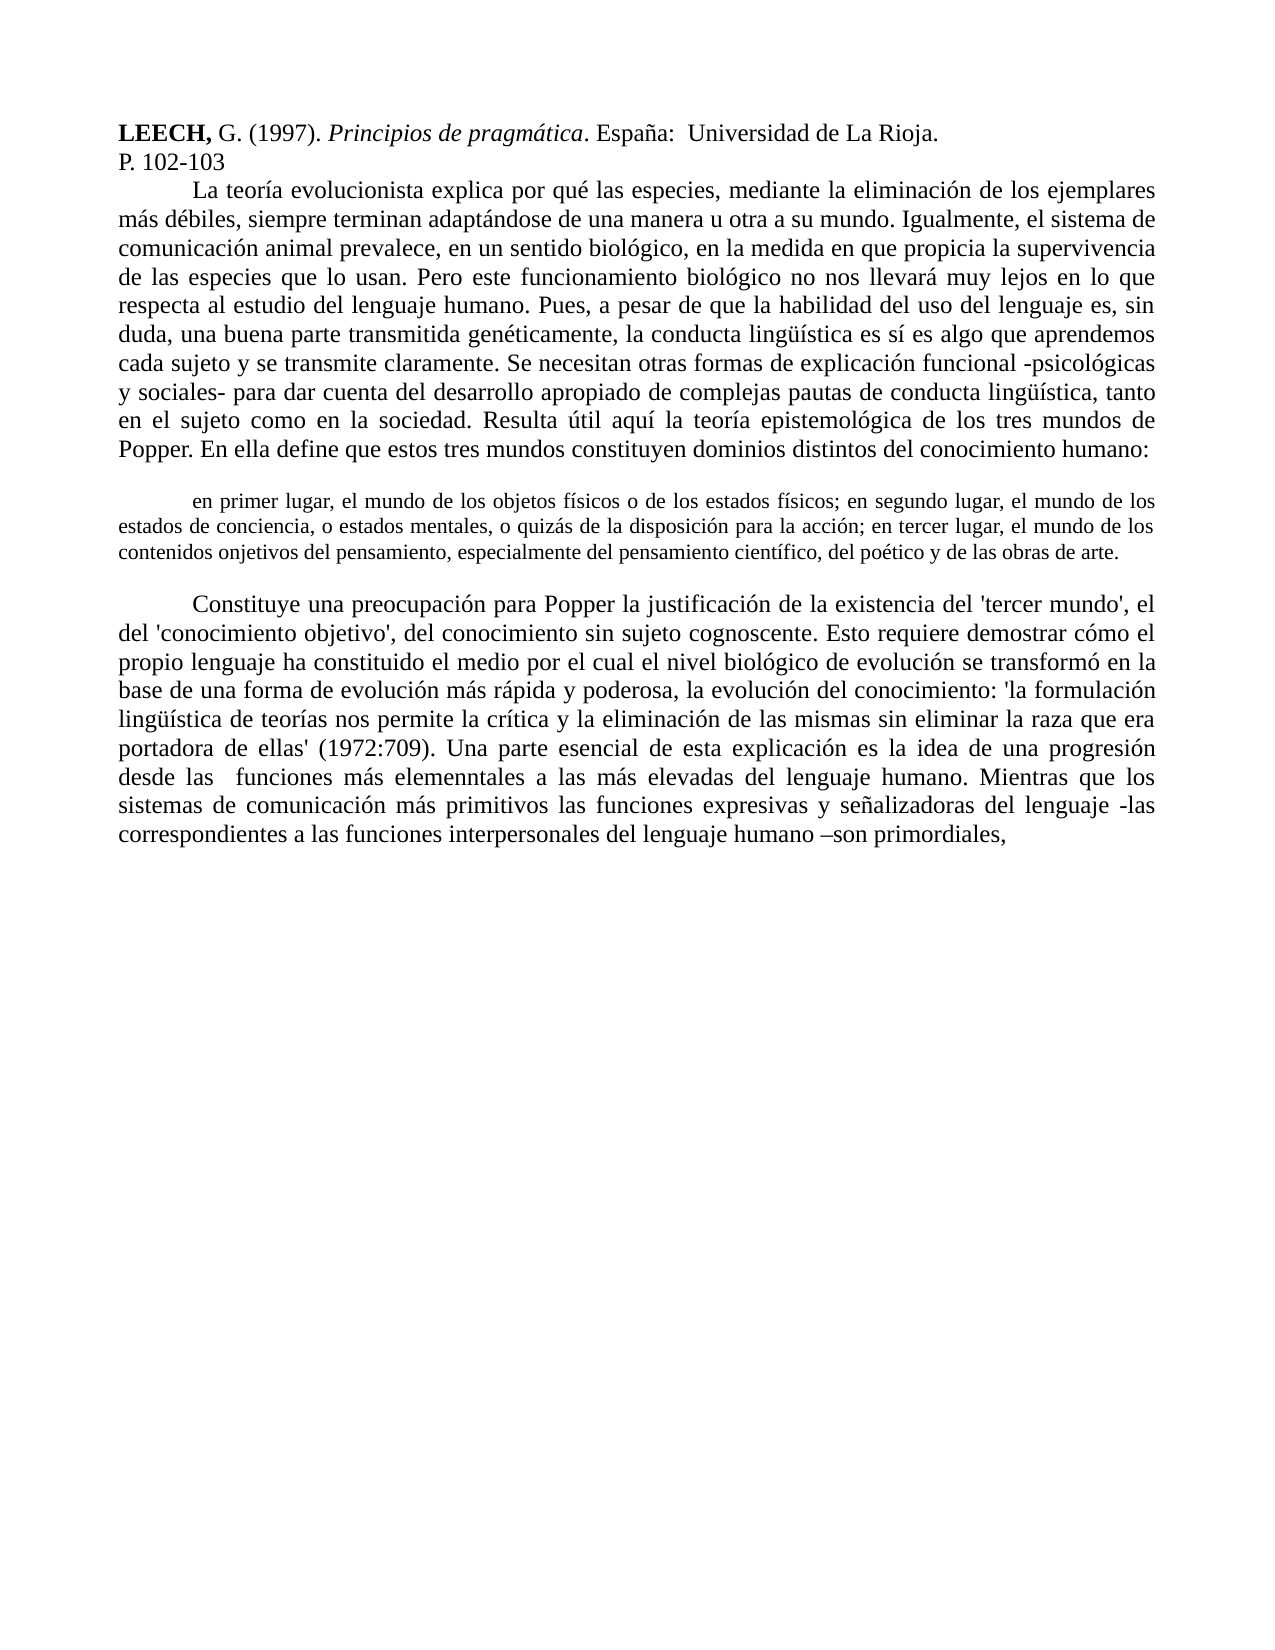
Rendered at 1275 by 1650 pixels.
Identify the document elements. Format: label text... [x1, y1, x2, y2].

text Constituye una preocupación para Popper la justificación de la existencia del 'tercer mundo', el del 'conocimiento objetivo', del conocimiento sin sujeto cognoscente. Esto requiere demostrar cómo el propio lenguaje ha constituido el medio por el cual el nivel biológico de evolución se transformó en la base de una forma de evolución más rápida y poderosa, la evolución del conocimiento: 'la formulación lingüística de teorías nos permite la crítica y la eliminación de las mismas sin eliminar la raza que era portadora de ellas' (1972:709). Una parte esencial de esta explicación es la idea de una progresión desde las funciones más elemenntales a las más elevadas del lenguaje humano. Mientras que los sistemas de comunicación más primitivos las funciones expresivas y señalizadoras del lenguaje -las correspondientes a las funciones interpersonales del lenguaje humano –son primordiales, [118, 589, 1157, 848]
text La teoría evolucionista explica por qué las especies, mediante la eliminación de los ejemplares más débiles, siempre terminan adaptándose de una manera u otra a su mundo. Igualmente, el sistema de comunicación animal prevalece, en un sentido biológico, en la medida en que propicia la supervivencia de las especies que lo usan. Pero este funcionamiento biológico no nos llevará muy lejos en lo que respecta al estudio del lenguaje humano. Pues, a pesar de que la habilidad del uso del lenguaje es, sin duda, una buena parte transmitida genéticamente, la conducta lingüística es sí es algo que aprendemos cada sujeto y se transmite claramente. Se necesitan otras formas de explicación funcional -psicológicas y sociales- para dar cuenta del desarrollo apropiado de complejas pautas de conducta lingüística, tanto en el sujeto como en la sociedad. Resulta útil aquí la teoría epistemológica de los tres mundos de Popper. En ella define que estos tres mundos constituyen dominios distintos del conocimiento humano: [118, 176, 1157, 463]
text P. 102-103 [118, 147, 1157, 176]
text en primer lugar, el mundo de los objetos físicos o de los estados físicos; en segundo lugar, el mundo de los estados de conciencia, o estados mentales, o quizás de la disposición para la acción; en tercer lugar, el mundo de los contenidos onjetivos del pensamiento, especialmente del pensamiento científico, del poético y de las obras de arte. [118, 488, 1157, 564]
text LEECH, G. (1997). Principios de pragmática. España: Universidad de La Rioja. [118, 118, 1157, 147]
